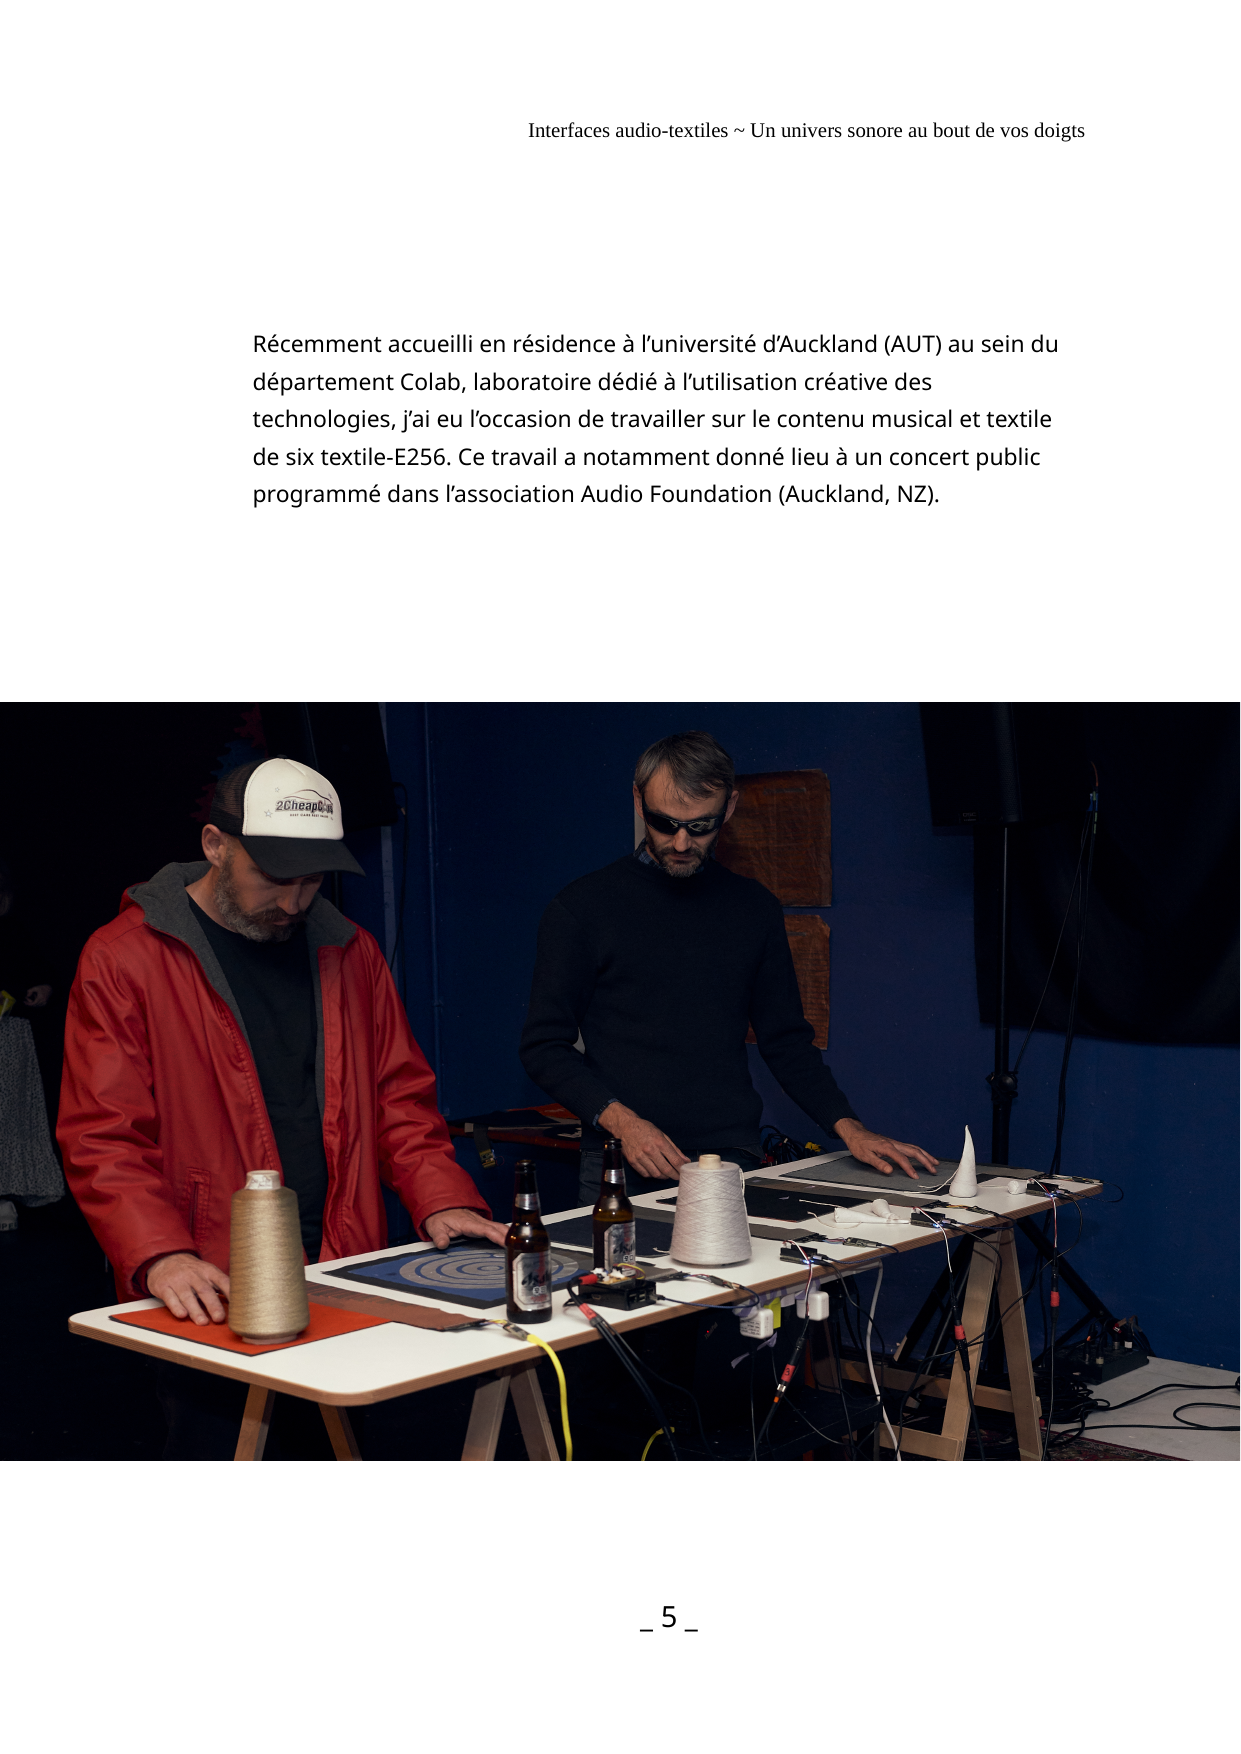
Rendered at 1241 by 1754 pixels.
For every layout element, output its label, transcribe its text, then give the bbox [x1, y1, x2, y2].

text Récemment accueilli en résidence à l’université d’Auckland (AUT) au sein du département Colab, laboratoire dédié à l’utilisation créative des technologies, j’ai eu l’occasion de travailler sur le contenu musical et textile de six textile-E256. Ce travail a notamment donné lieu à un concert public programmé dans l’association Audio Foundation (Auckland, NZ). [252, 328, 1073, 509]
picture [0, 702, 1241, 1461]
